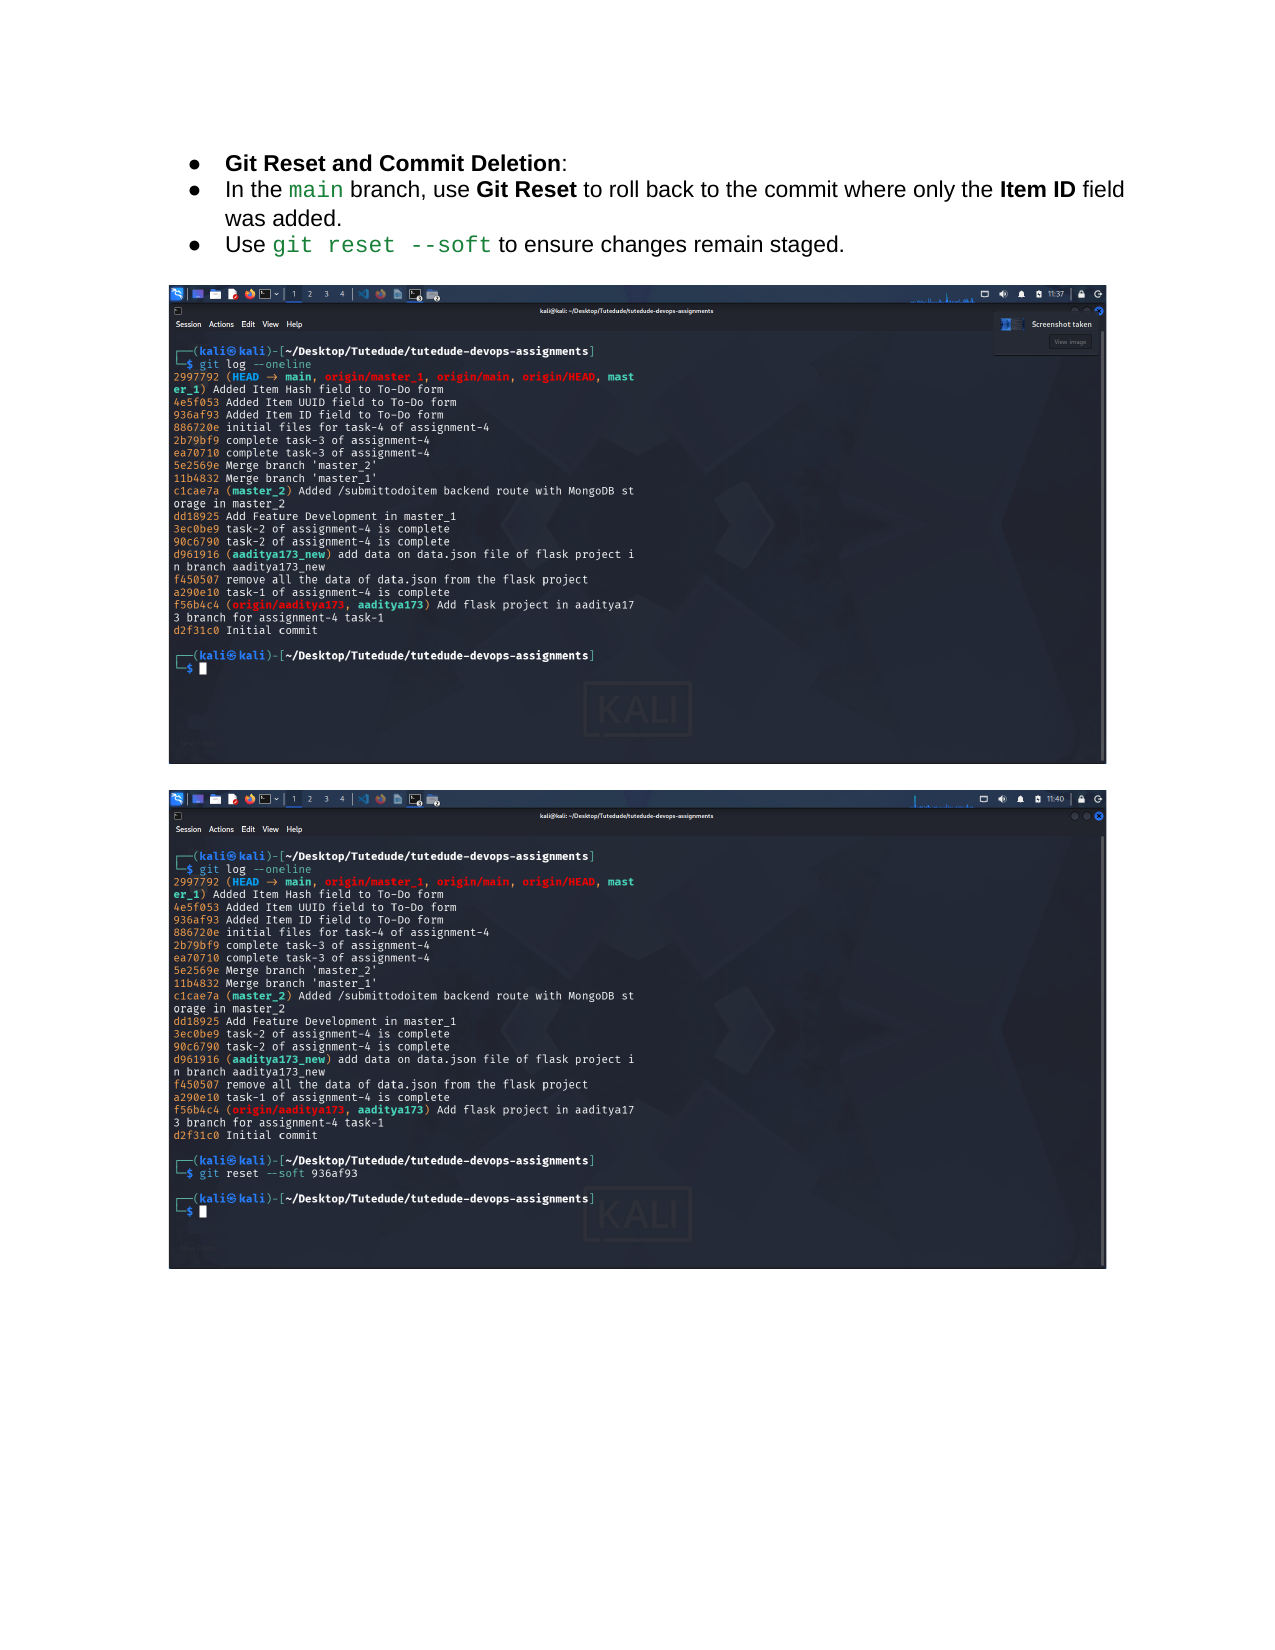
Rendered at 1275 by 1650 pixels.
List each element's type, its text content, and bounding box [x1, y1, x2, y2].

picture [168, 790, 1107, 1269]
list Use git reset --soft to ensure changes remain staged. [187, 231, 1125, 259]
list Git Reset and Commit Deletion: [187, 150, 1125, 176]
picture [168, 285, 1107, 764]
list In the main branch, use Git Reset to roll back to the commit where only the Item ID field was added. [187, 176, 1125, 231]
